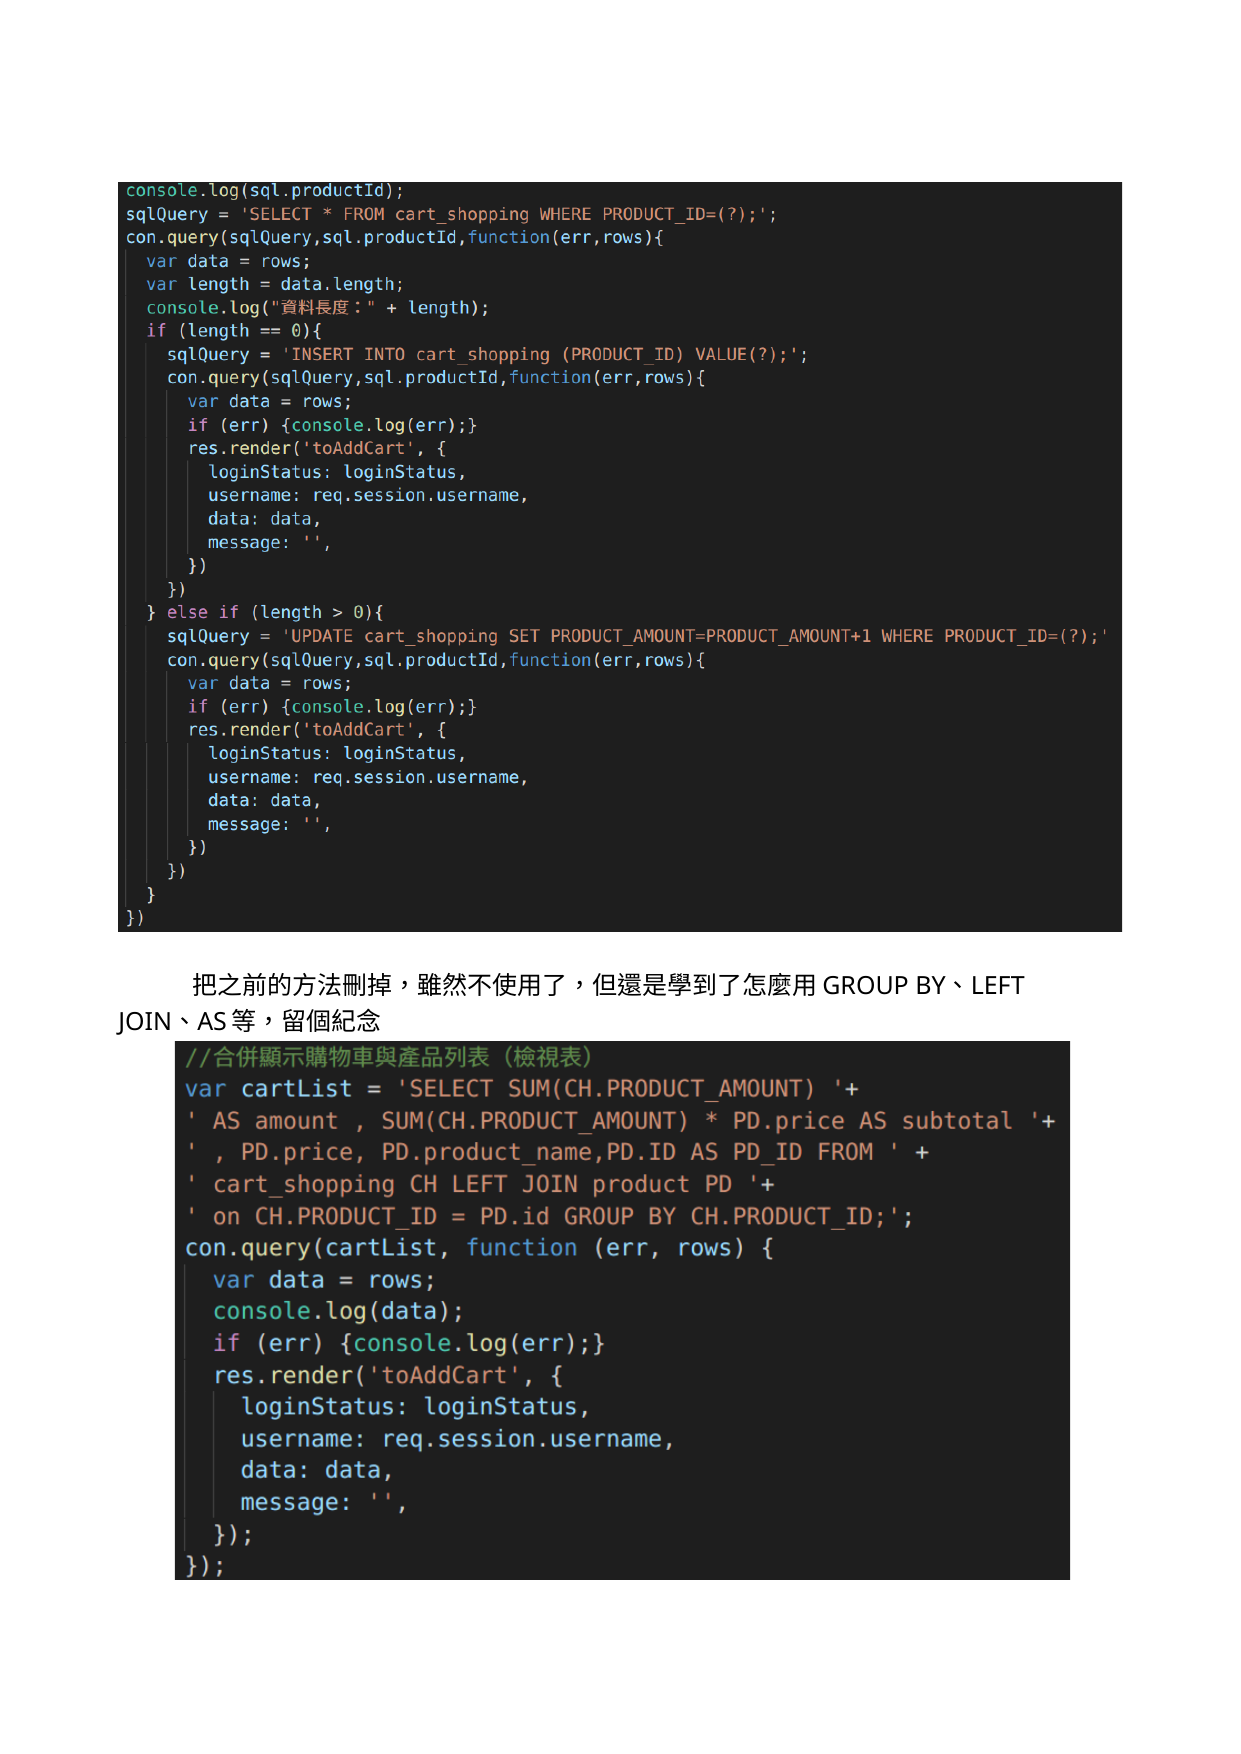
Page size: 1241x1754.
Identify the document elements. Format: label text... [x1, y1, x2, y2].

picture [118, 182, 1123, 932]
picture [174, 1041, 1071, 1580]
text 把之前的方法刪掉，雖然不使用了，但還是學到了怎麼用GROUP BY、LEFT JOIN、AS等，留個紀念 [118, 965, 1122, 1038]
